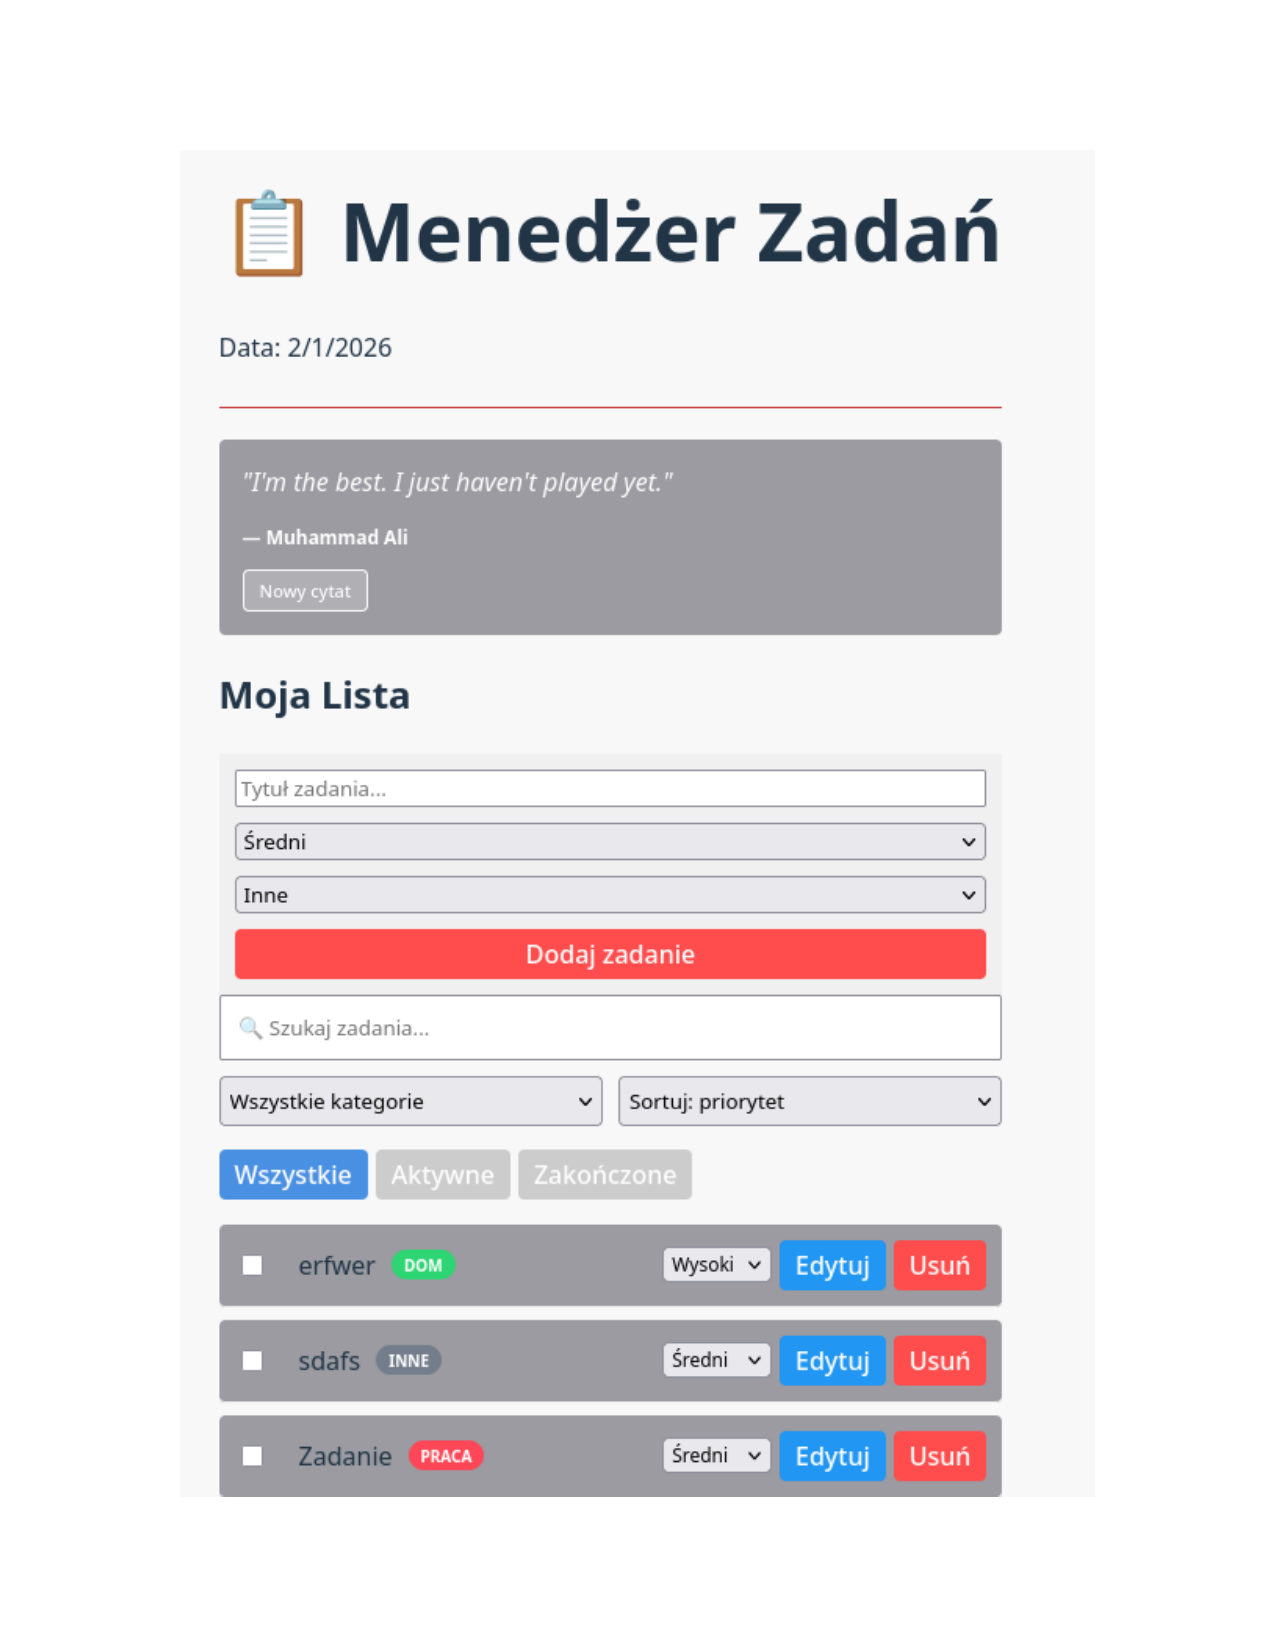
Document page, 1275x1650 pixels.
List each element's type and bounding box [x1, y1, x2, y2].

picture [179, 150, 1096, 1497]
